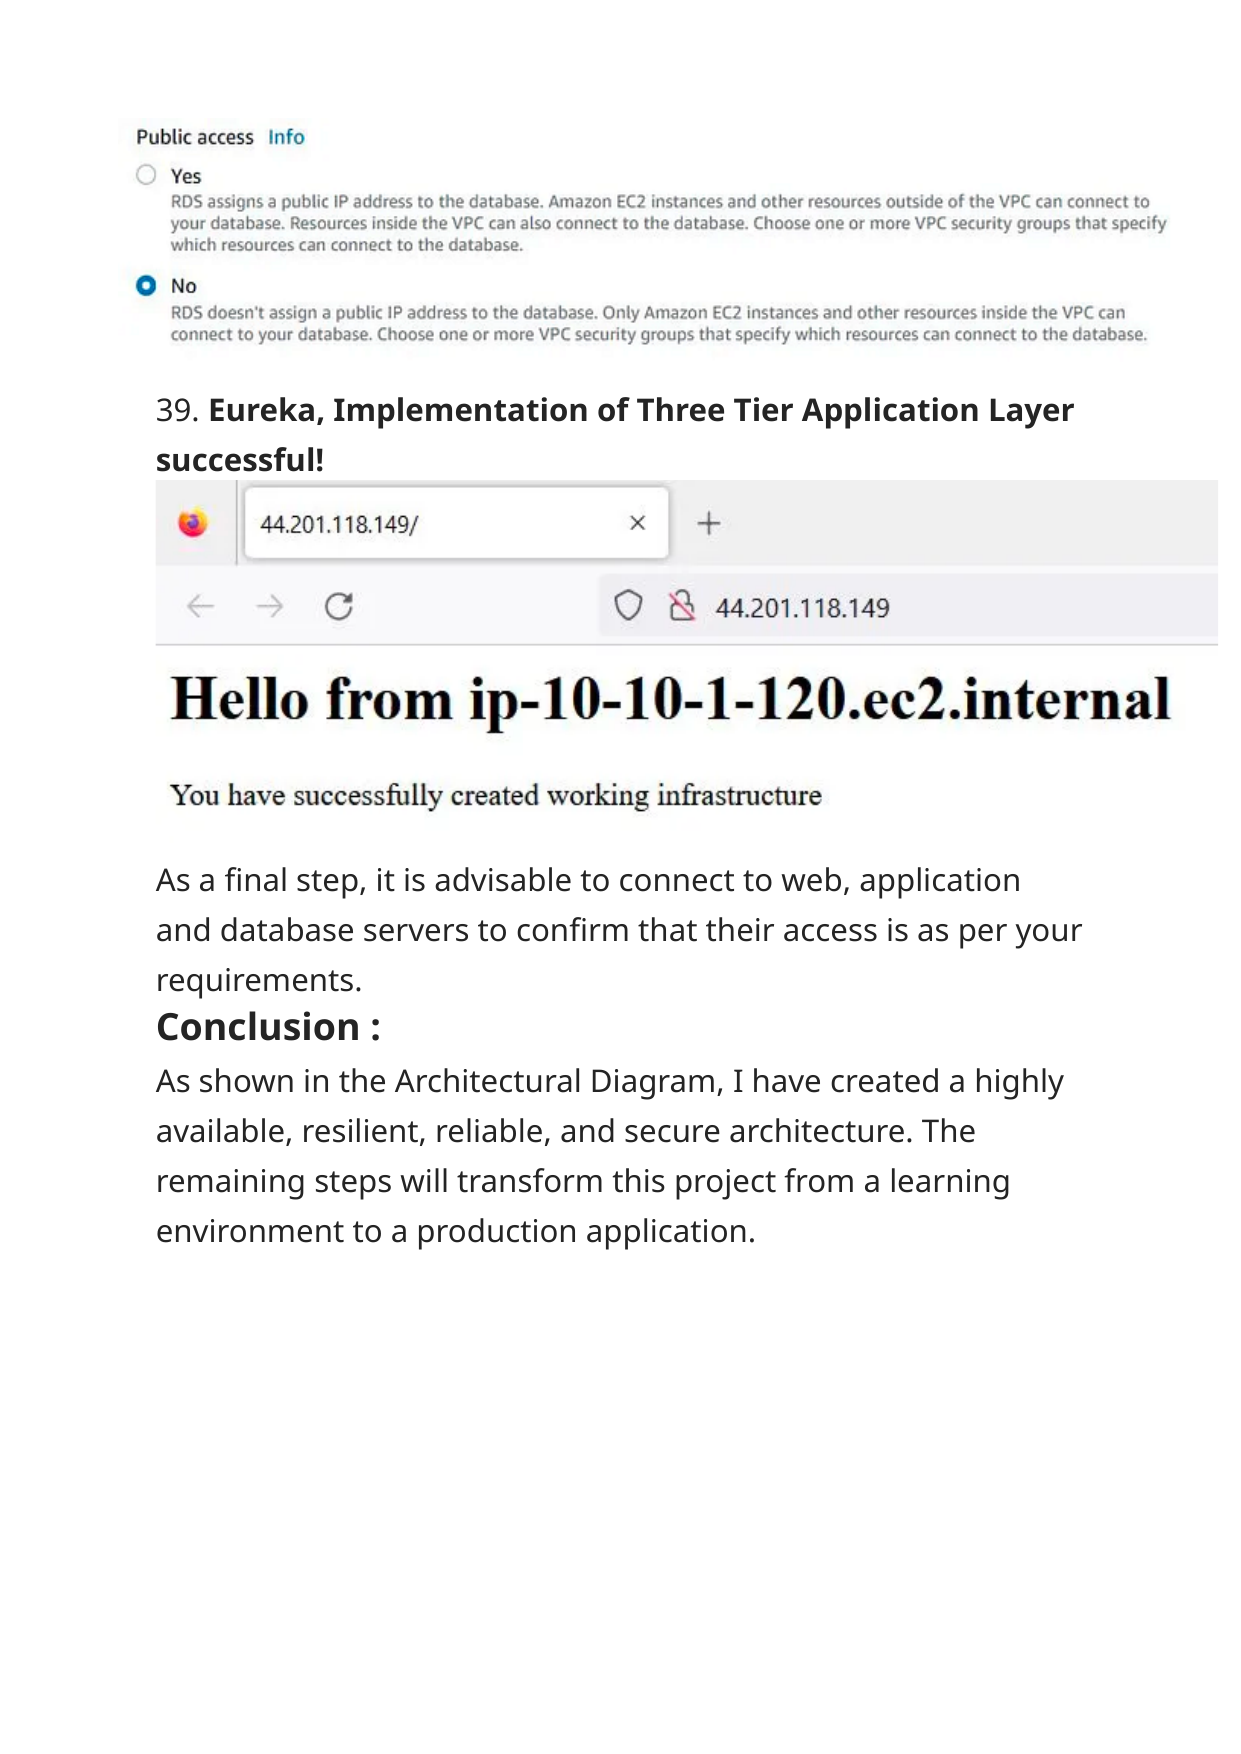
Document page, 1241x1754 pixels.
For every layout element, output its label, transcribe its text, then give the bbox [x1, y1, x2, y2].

picture [118, 118, 1181, 376]
text As shown in the Architectural Diagram, I have created a highly available, resilient, reliable, and secure architecture. The remaining steps will transform this project from a learning environment to a production application. [156, 1051, 1084, 1251]
subtitle Conclusion : [156, 1000, 1084, 1051]
text 39. Eureka, Implementation of Three Tier Application Layer successful! [156, 380, 1084, 480]
picture [155, 480, 1219, 846]
text As a final step, it is advisable to connect to web, application and database servers to confirm that their access is as per your requirements. [156, 850, 1084, 1000]
